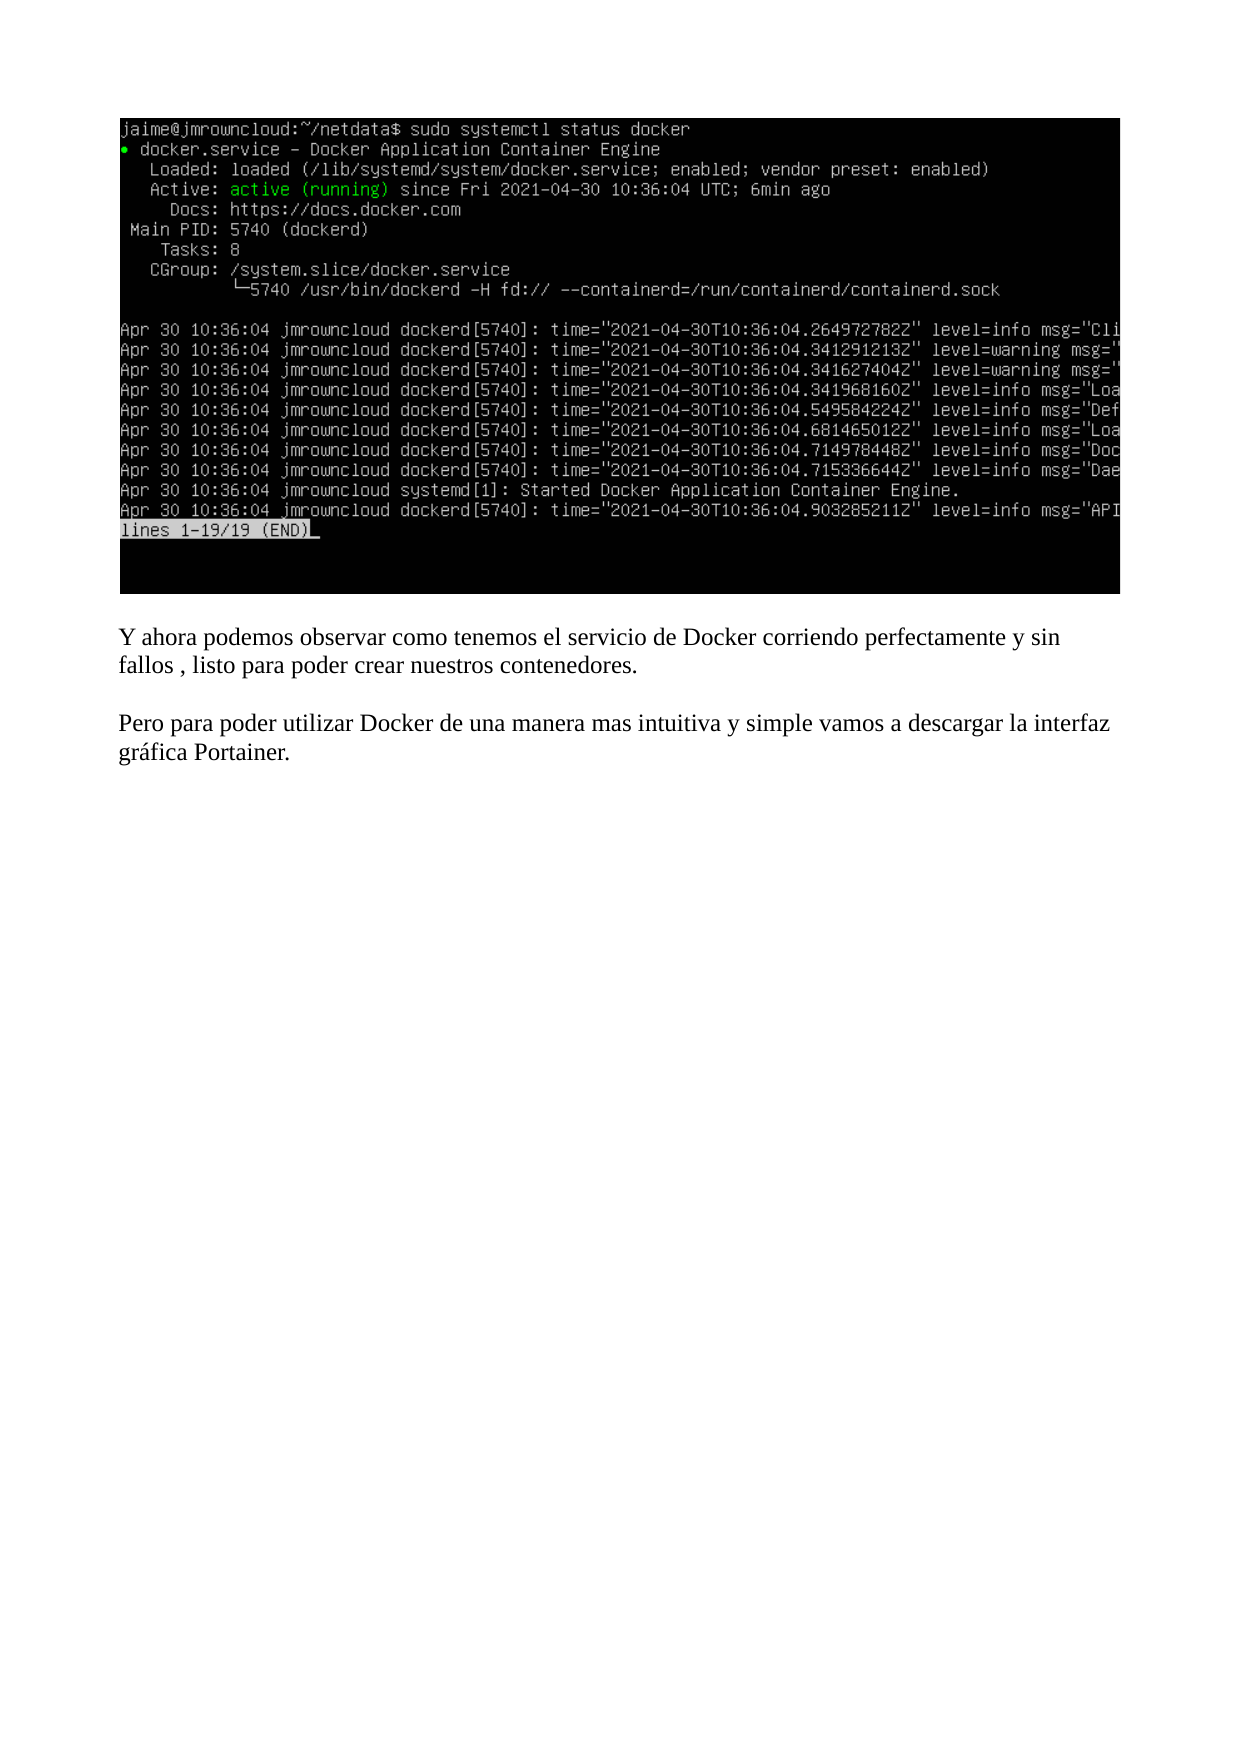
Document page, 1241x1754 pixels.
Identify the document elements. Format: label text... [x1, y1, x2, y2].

text Pero para poder utilizar Docker de una manera mas intuitiva y simple vamos a descargar la interfaz gráfica Portainer. [118, 708, 1122, 766]
picture [120, 118, 1121, 594]
text Y ahora podemos observar como tenemos el servicio de Docker corriendo perfectamente y sin fallos , listo para poder crear nuestros contenedores. [118, 622, 1122, 679]
